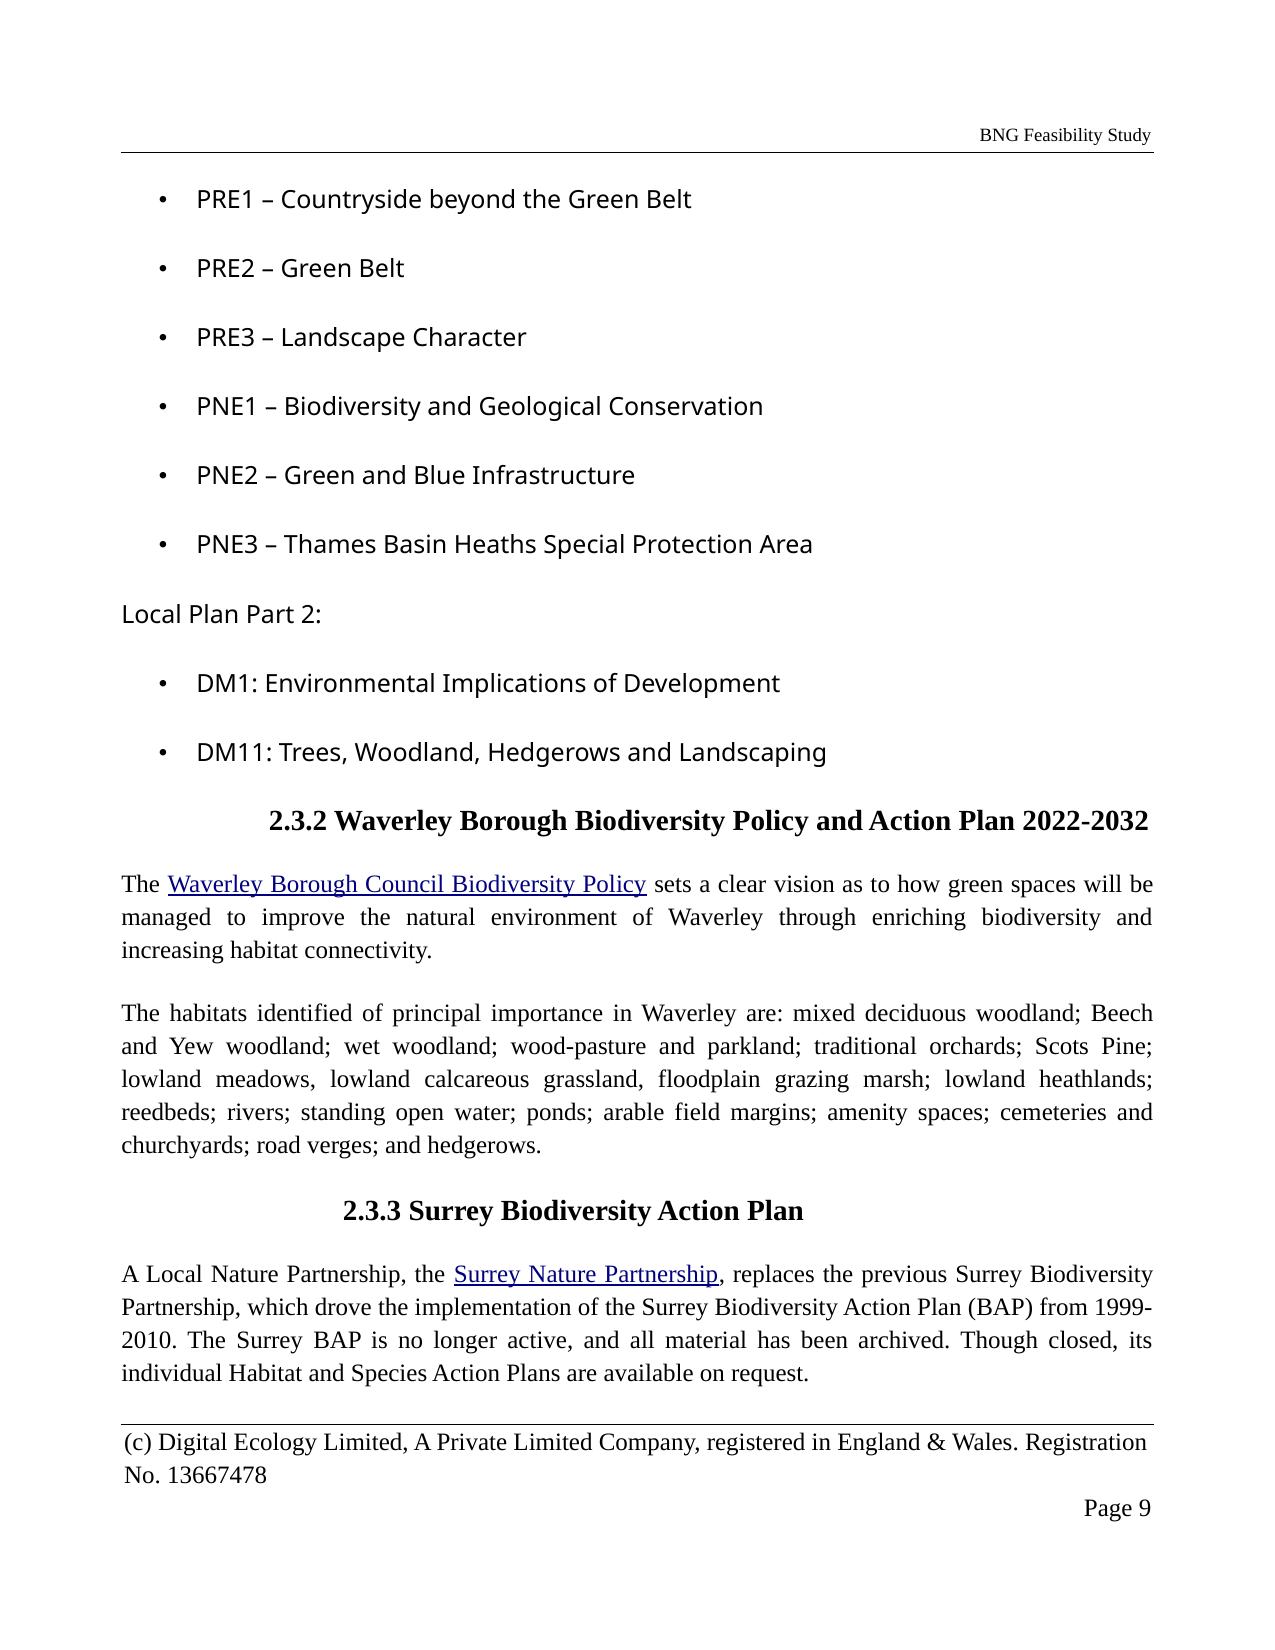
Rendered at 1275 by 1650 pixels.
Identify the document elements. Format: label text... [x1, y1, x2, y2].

list PRE2 – Green Belt [158, 250, 1154, 284]
list PNE3 – Thames Basin Heaths Special Protection Area [158, 527, 1154, 561]
list PRE1 – Countryside beyond the Green Belt [158, 181, 1154, 215]
text The Waverley Borough Council Biodiversity Policy sets a clear vision as to how green spaces will be managed to improve the natural environment of Waverley through enriching biodiversity and increasing habitat connectivity. [121, 869, 1154, 964]
list PNE2 – Green and Blue Infrastructure [158, 458, 1154, 492]
list DM11: Trees, Woodland, Hedgerows and Landscaping [158, 734, 1154, 769]
list DM1: Environmental Implications of Development [158, 665, 1154, 699]
text The habitats identified of principal importance in Waverley are: mixed deciduous woodland; Beech and Yew woodland; wet woodland; wood-pasture and parkland; traditional orchards; Scots Pine; lowland meadows, lowland calcareous grassland, floodplain grazing marsh; lowland heathlands; reedbeds; rivers; standing open water; ponds; arable field margins; amenity spaces; cemeteries and churchyards; road verges; and hedgerows. [121, 998, 1154, 1159]
text Local Plan Part 2: [121, 596, 1154, 630]
subtitle 2.3.3 Surrey Biodiversity Action Plan [233, 1193, 1154, 1227]
list PNE1 – Biodiversity and Geological Conservation [158, 389, 1154, 423]
list PRE3 – Landscape Character [158, 319, 1154, 354]
subtitle 2.3.2 Waverley Borough Biodiversity Policy and Action Plan 2022-2032 [233, 803, 1154, 837]
text A Local Nature Partnership, the Surrey Nature Partnership, replaces the previous Surrey Biodiversity Partnership, which drove the implementation of the Surrey Biodiversity Action Plan (BAP) from 1999-2010. The Surrey BAP is no longer active, and all material has been archived. Though closed, its individual Habitat and Species Action Plans are available on request. [121, 1259, 1154, 1387]
